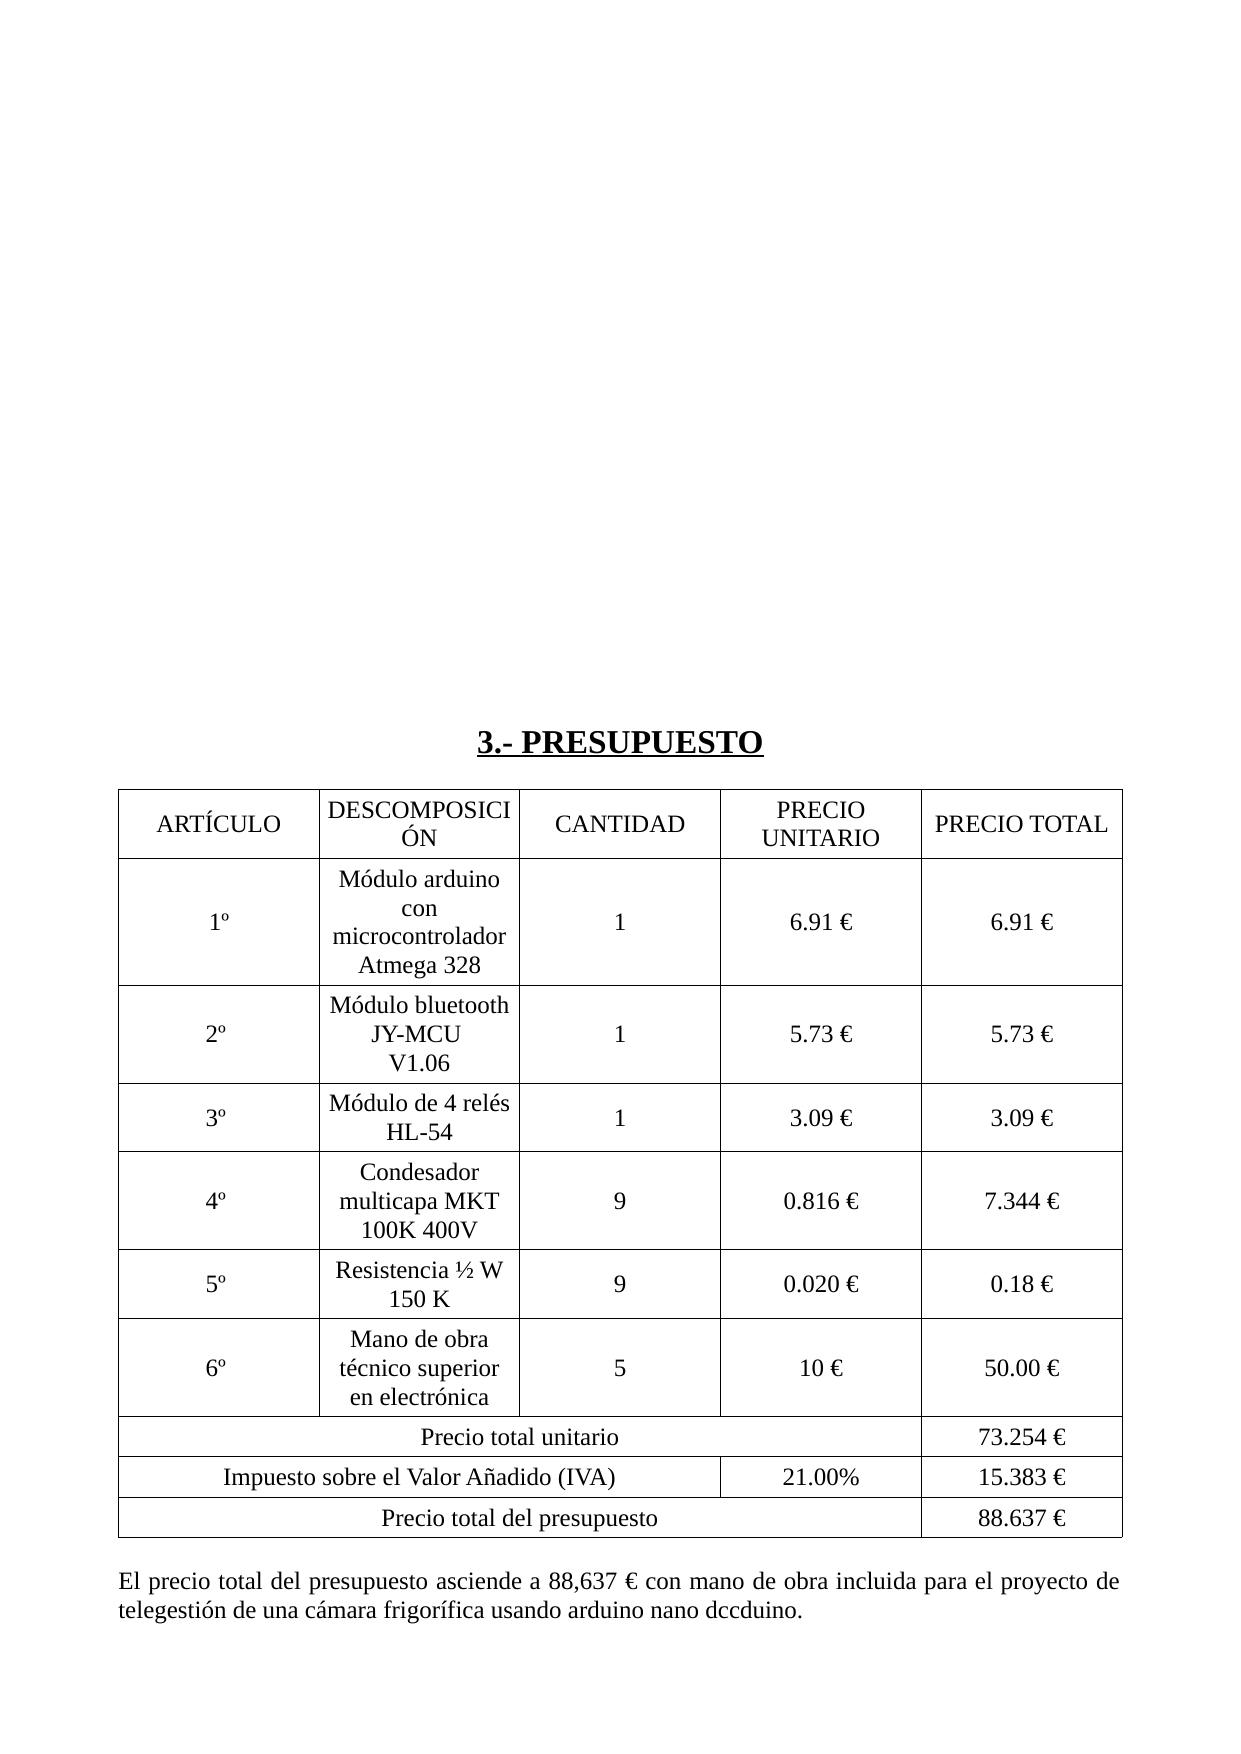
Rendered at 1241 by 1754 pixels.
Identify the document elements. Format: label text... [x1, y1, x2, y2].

table_cell 73,254 € [922, 1417, 1122, 1456]
table_header ARTÍCULO [119, 790, 319, 858]
table_cell 1 [520, 1084, 720, 1151]
table_cell 2º [119, 986, 319, 1082]
table_cell Mano de obra técnico superior en electrónica [320, 1319, 519, 1416]
table_cell Módulo bluetooth JY-MCU V1.06 [320, 986, 519, 1082]
table_cell 9 [520, 1250, 720, 1318]
table_cell 88,637 € [922, 1498, 1122, 1537]
text El precio total del presupuesto asciende a 88,637 € con mano de obra incluida para el proyecto de telegestión de una cámara frigorífica usando arduino nano dccduino. [118, 1566, 1122, 1623]
table_cell 10 € [721, 1319, 921, 1416]
table_cell Módulo arduino con microcontrolador Atmega 328 [320, 859, 519, 984]
table_cell Impuesto sobre el Valor Añadido (IVA) [119, 1457, 720, 1497]
table_header PRECIO UNITARIO [721, 790, 921, 858]
table_cell 0,020 € [721, 1250, 921, 1318]
table_cell 21,00% [721, 1457, 921, 1497]
table_cell 0,18 € [922, 1250, 1122, 1318]
table_cell 50,00 € [922, 1319, 1122, 1416]
table_cell 5º [119, 1250, 319, 1318]
table_cell 5 [520, 1319, 720, 1416]
table_cell 1º [119, 859, 319, 984]
table_cell 7,344 € [922, 1152, 1122, 1249]
table_cell 6,91 € [922, 859, 1122, 984]
table_cell Condesador multicapa MKT 100K 400V [320, 1152, 519, 1249]
table_cell 6,91 € [721, 859, 921, 984]
table_cell 1 [520, 986, 720, 1082]
table_cell Módulo de 4 relés HL-54 [320, 1084, 519, 1151]
table_cell 3,09 € [922, 1084, 1122, 1151]
table_cell Precio total unitario [119, 1417, 921, 1456]
table_cell 6º [119, 1319, 319, 1416]
table_header DESCOMPOSICIÓN [320, 790, 519, 858]
table_cell 15,383 € [922, 1457, 1122, 1497]
table_header CANTIDAD [520, 790, 720, 858]
table_header PRECIO TOTAL [922, 790, 1122, 858]
table_cell 0,816 € [721, 1152, 921, 1249]
table_cell 1 [520, 859, 720, 984]
table_cell Resistencia ½ W 150 K [320, 1250, 519, 1318]
table_cell 3,09 € [721, 1084, 921, 1151]
table_cell 5,73 € [721, 986, 921, 1082]
text 3.- PRESUPUESTO [118, 722, 1122, 760]
table_cell 9 [520, 1152, 720, 1249]
table_cell Precio total del presupuesto [119, 1498, 921, 1537]
table_cell 5,73 € [922, 986, 1122, 1082]
table_cell 3º [119, 1084, 319, 1151]
table_cell 4º [119, 1152, 319, 1249]
